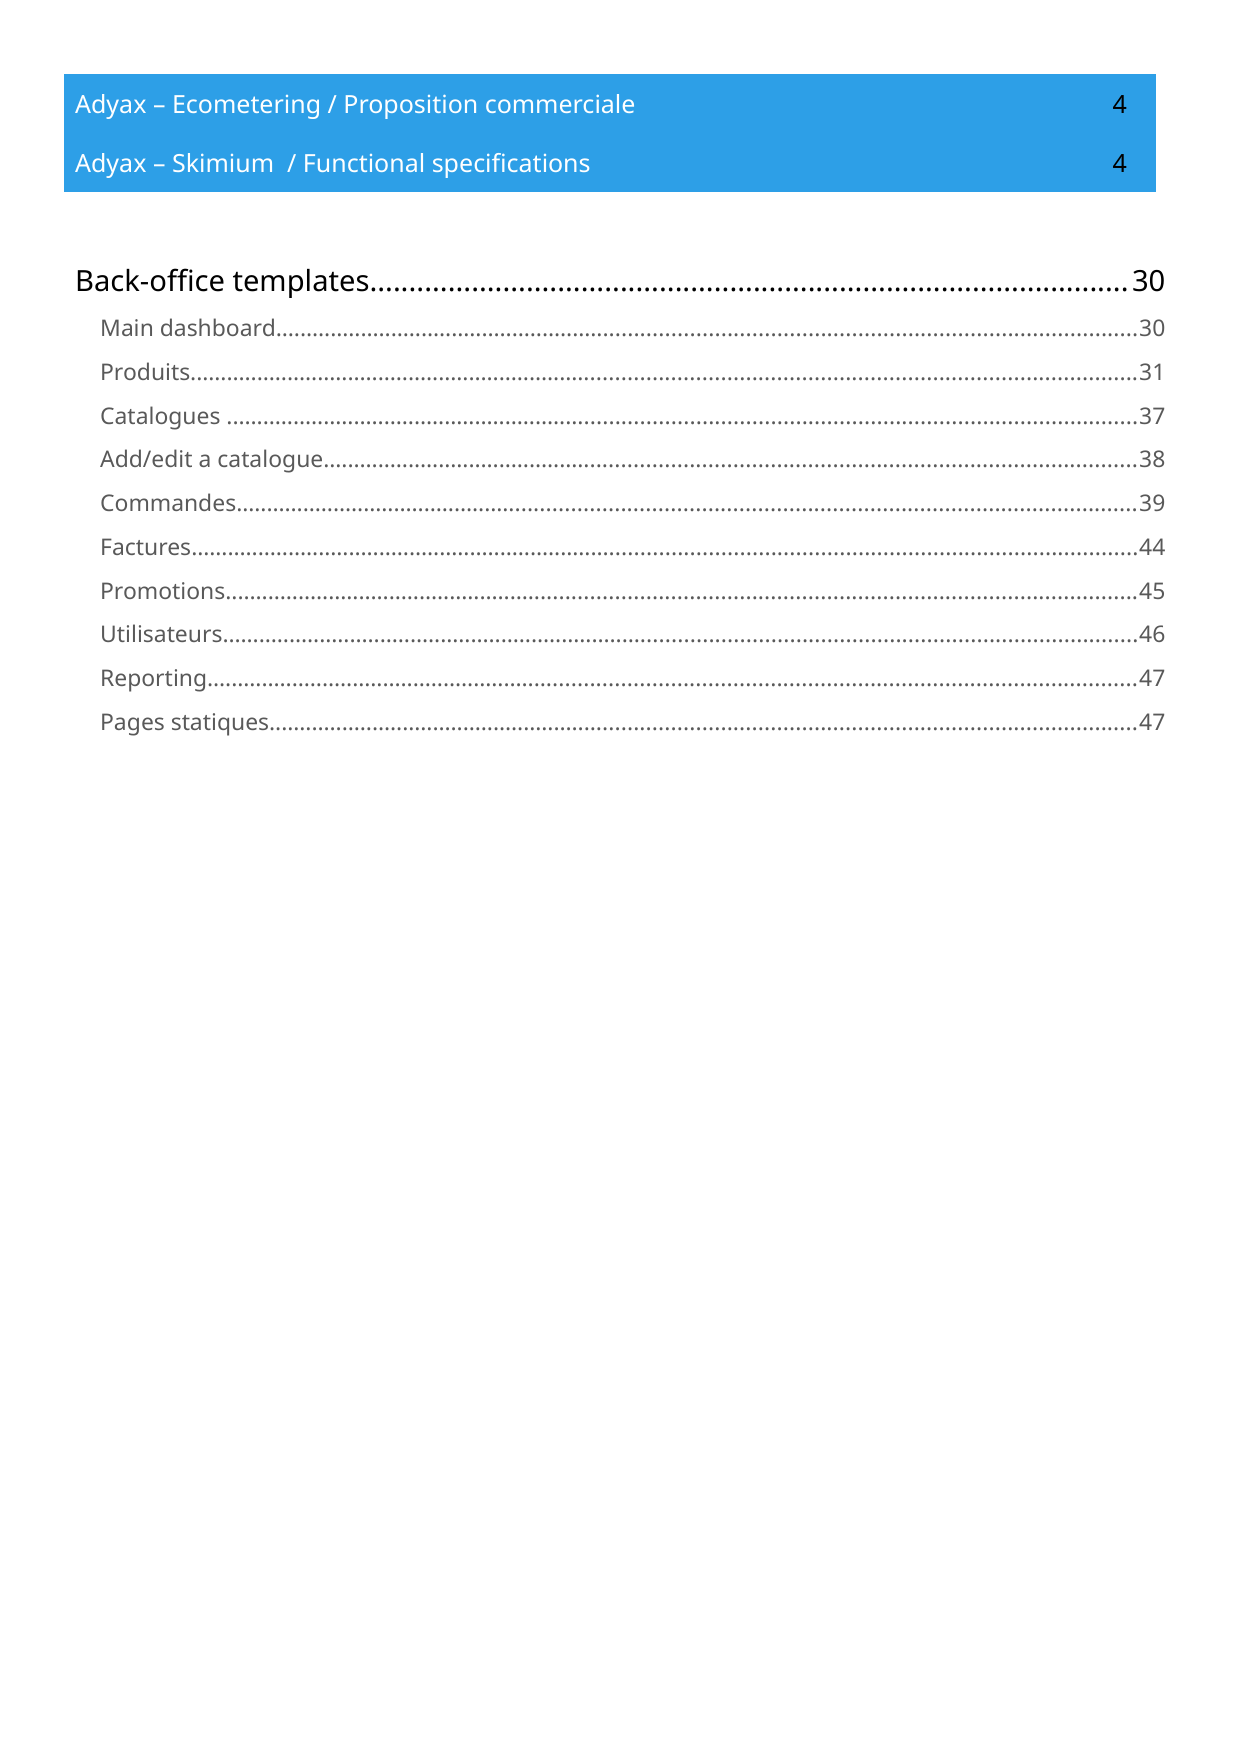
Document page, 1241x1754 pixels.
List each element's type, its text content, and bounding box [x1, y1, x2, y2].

text Factures 44 [100, 531, 1165, 562]
text Reporting 47 [100, 662, 1165, 693]
text Back-office templates 30 [75, 260, 1165, 300]
text Pages statiques 47 [100, 706, 1165, 737]
text Catalogues 37 [100, 400, 1165, 431]
text Main dashboard 30 [100, 312, 1165, 343]
text Commandes 39 [100, 487, 1165, 518]
text Utilisateurs 46 [100, 618, 1165, 650]
text Add/edit a catalogue 38 [100, 443, 1165, 475]
text Produits 31 [100, 356, 1165, 387]
text Promotions 45 [100, 575, 1165, 606]
